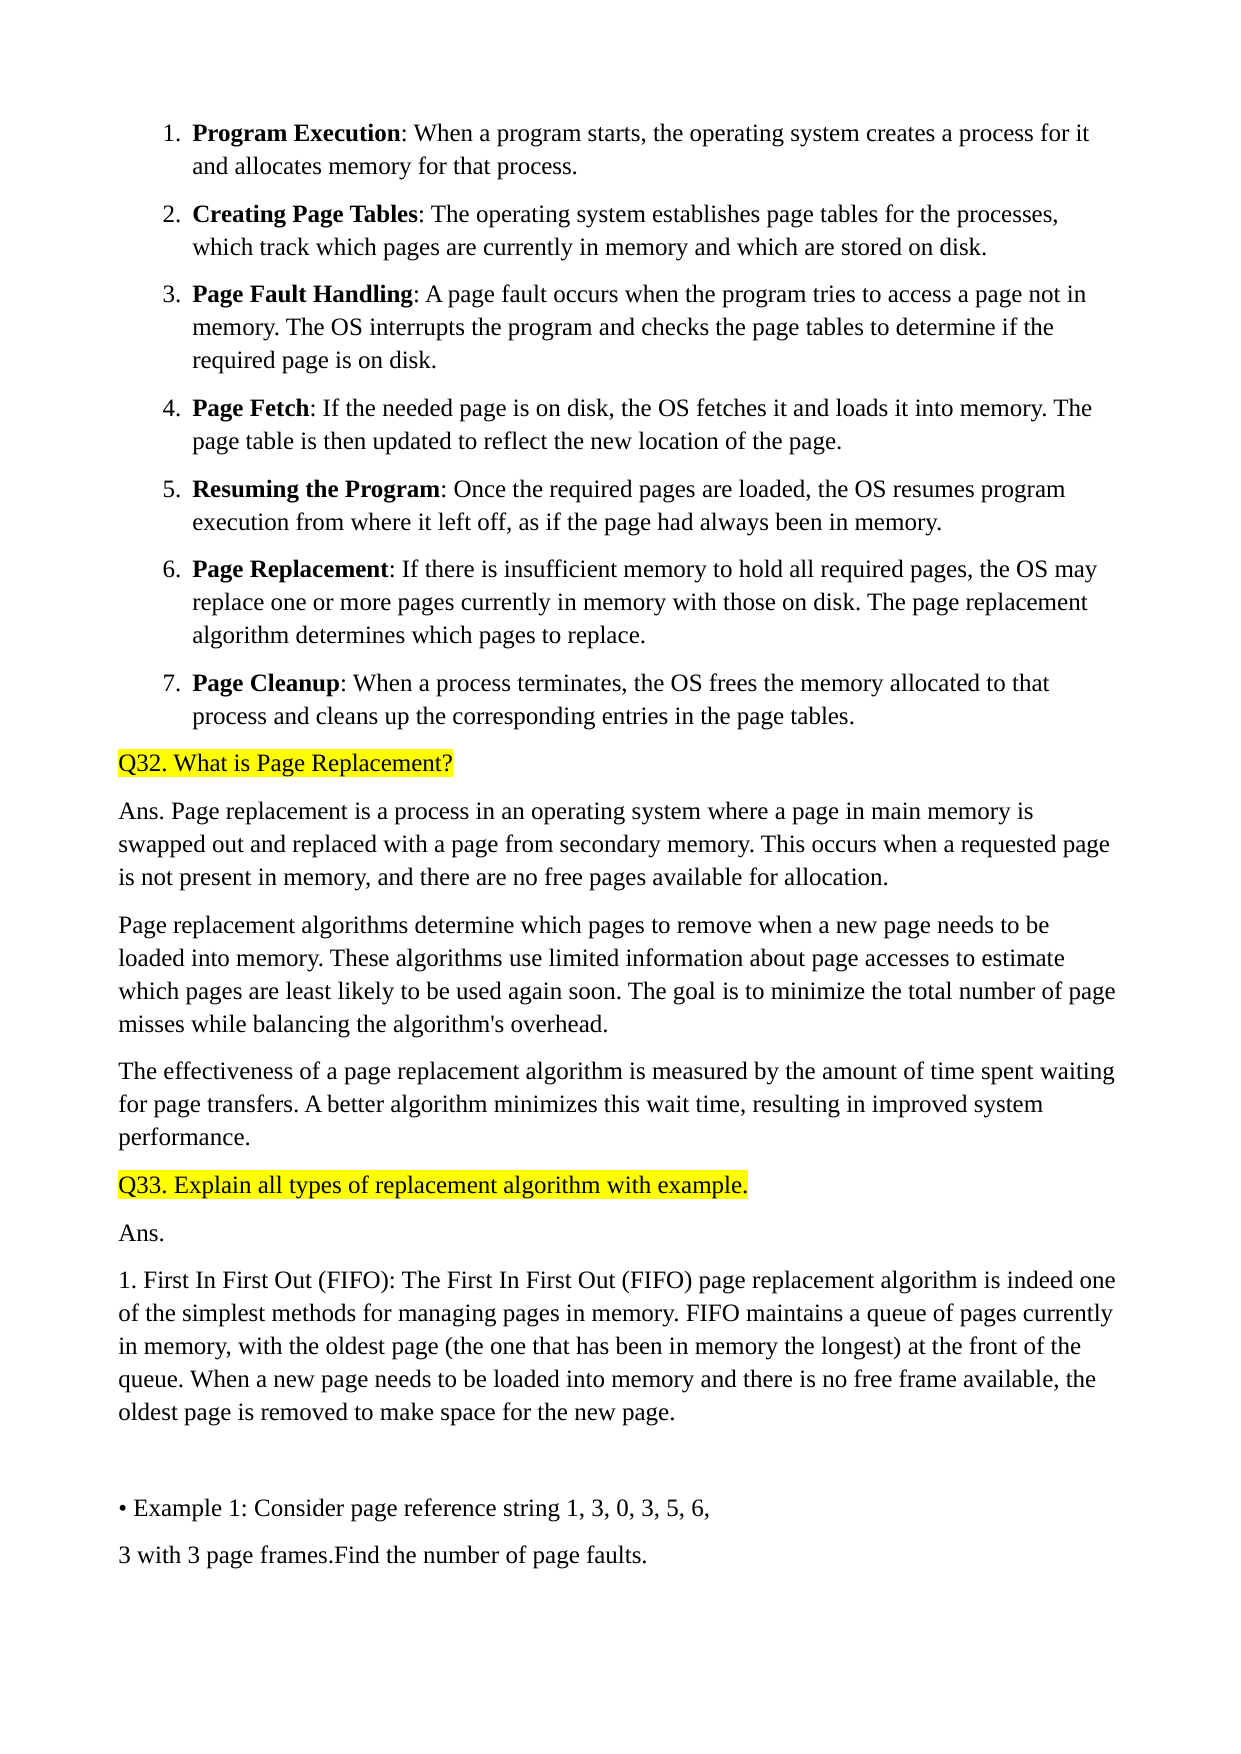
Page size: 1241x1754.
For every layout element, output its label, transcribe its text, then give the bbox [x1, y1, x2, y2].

list Page Cleanup: When a process terminates, the OS frees the memory allocated to that process and cleans up the corresponding entries in the page tables. [162, 668, 1122, 730]
list Program Execution: When a program starts, the operating system creates a process for it and allocates memory for that process. [162, 118, 1122, 180]
text Ans. [118, 1218, 1122, 1246]
text Q33. Explain all types of replacement algorithm with example. [118, 1170, 1122, 1199]
list Page Replacement: If there is insufficient memory to hold all required pages, the OS may replace one or more pages currently in memory with those on disk. The page replacement algorithm determines which pages to replace. [162, 554, 1122, 649]
text • Example 1: Consider page reference string 1, 3, 0, 3, 5, 6, [118, 1493, 1122, 1521]
text Q32. What is Page Replacement? [118, 748, 1122, 777]
text The effectiveness of a page replacement algorithm is measured by the amount of time spent waiting for page transfers. A better algorithm minimizes this wait time, resulting in improved system performance. [118, 1056, 1122, 1151]
text 3 with 3 page frames.Find the number of page faults. [118, 1540, 1122, 1569]
list Page Fault Handling: A page fault occurs when the program tries to access a page not in memory. The OS interrupts the program and checks the page tables to determine if the required page is on disk. [162, 279, 1122, 374]
list Creating Page Tables: The operating system establishes page tables for the processes, which track which pages are currently in memory and which are stored on disk. [162, 199, 1122, 261]
list Page Fetch: If the needed page is on disk, the OS fetches it and loads it into memory. The page table is then updated to reflect the new location of the page. [162, 393, 1122, 455]
text Ans. Page replacement is a process in an operating system where a page in main memory is swapped out and replaced with a page from secondary memory. This occurs when a requested page is not present in memory, and there are no free pages available for allocation. [118, 796, 1122, 891]
text 1. First In First Out (FIFO): The First In First Out (FIFO) page replacement algorithm is indeed one of the simplest methods for managing pages in memory. FIFO maintains a queue of pages currently in memory, with the oldest page (the one that has been in memory the longest) at the front of the queue. When a new page needs to be loaded into memory and there is no free frame available, the oldest page is removed to make space for the new page. [118, 1265, 1122, 1426]
list Resuming the Program: Once the required pages are loaded, the OS resumes program execution from where it left off, as if the page had always been in memory. [162, 474, 1122, 535]
text Page replacement algorithms determine which pages to remove when a new page needs to be loaded into memory. These algorithms use limited information about page accesses to estimate which pages are least likely to be used again soon. The goal is to minimize the total number of page misses while balancing the algorithm's overhead. [118, 910, 1122, 1038]
